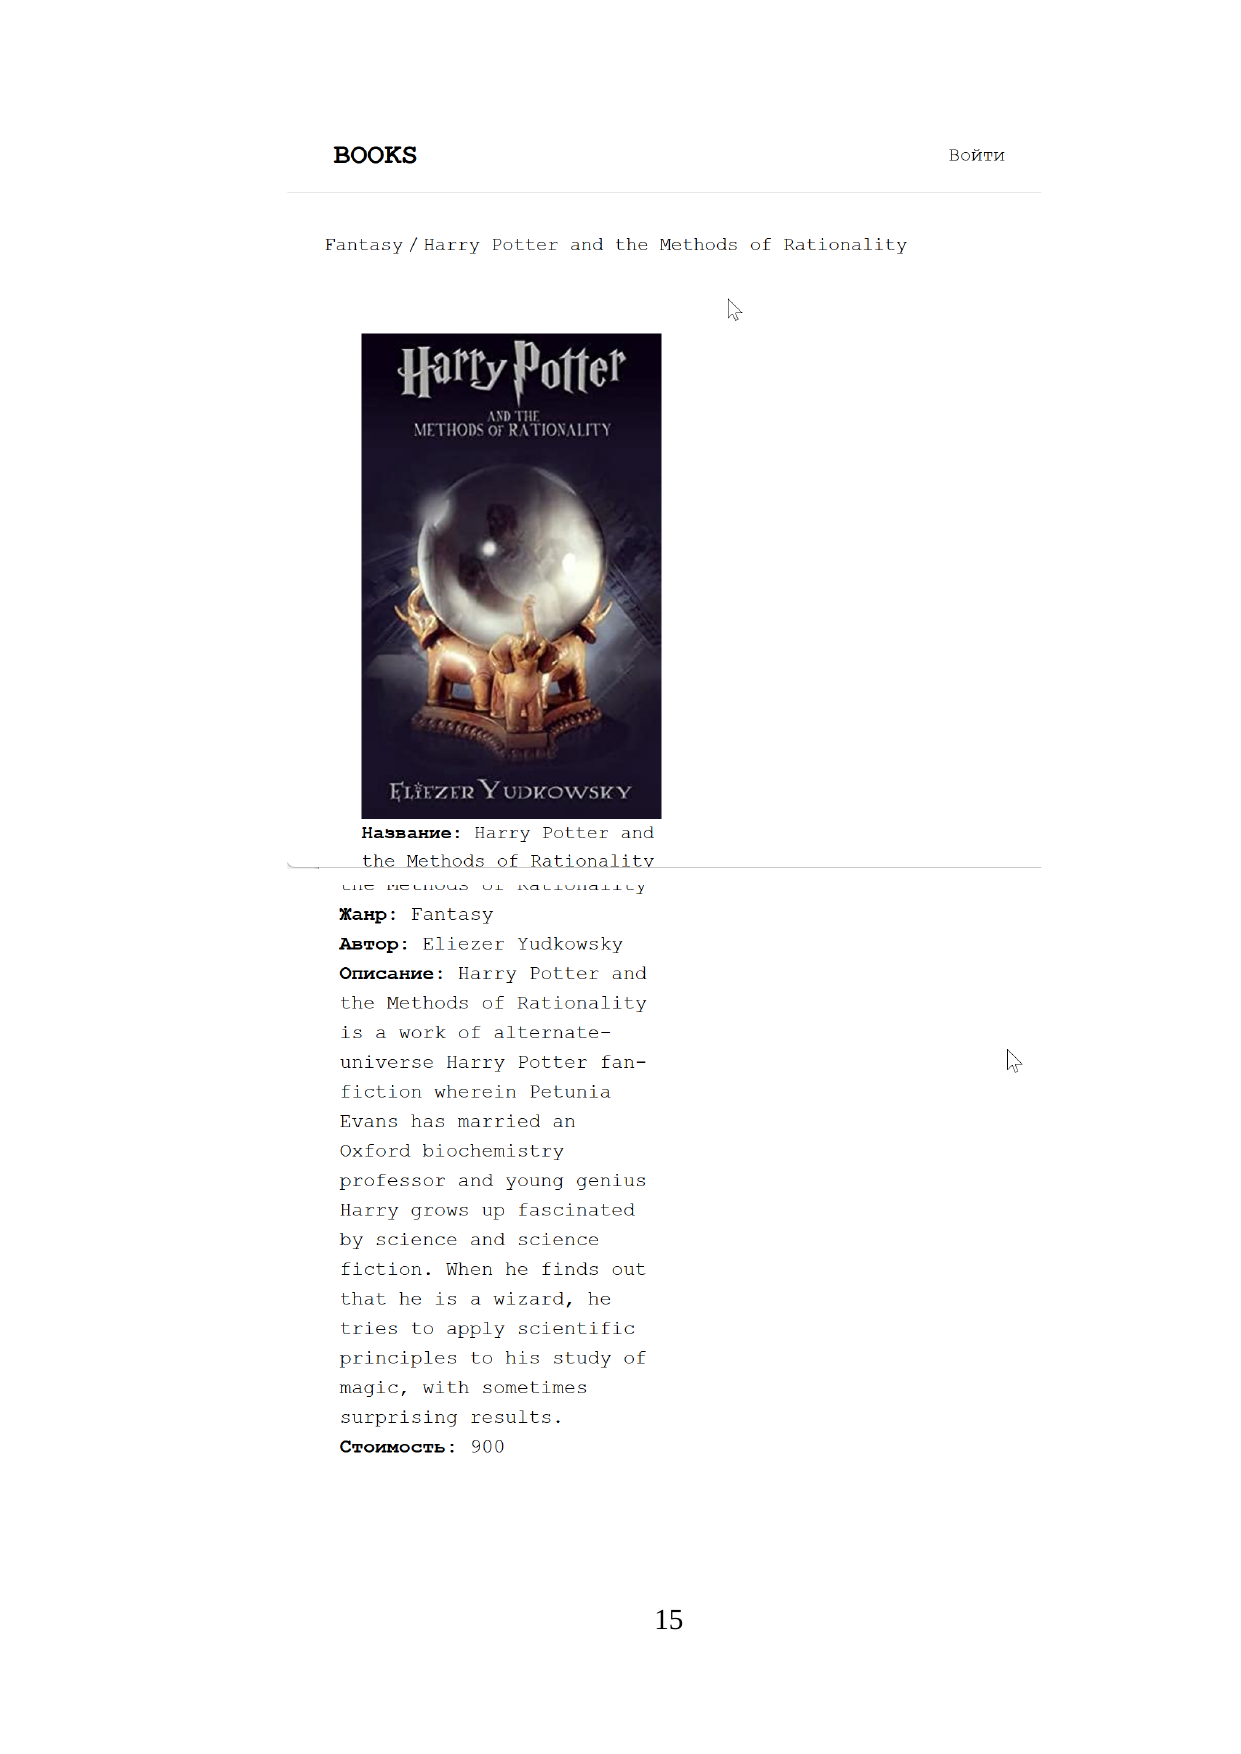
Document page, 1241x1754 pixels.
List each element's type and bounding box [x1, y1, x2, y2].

picture [287, 118, 1042, 869]
picture [276, 885, 1053, 1502]
